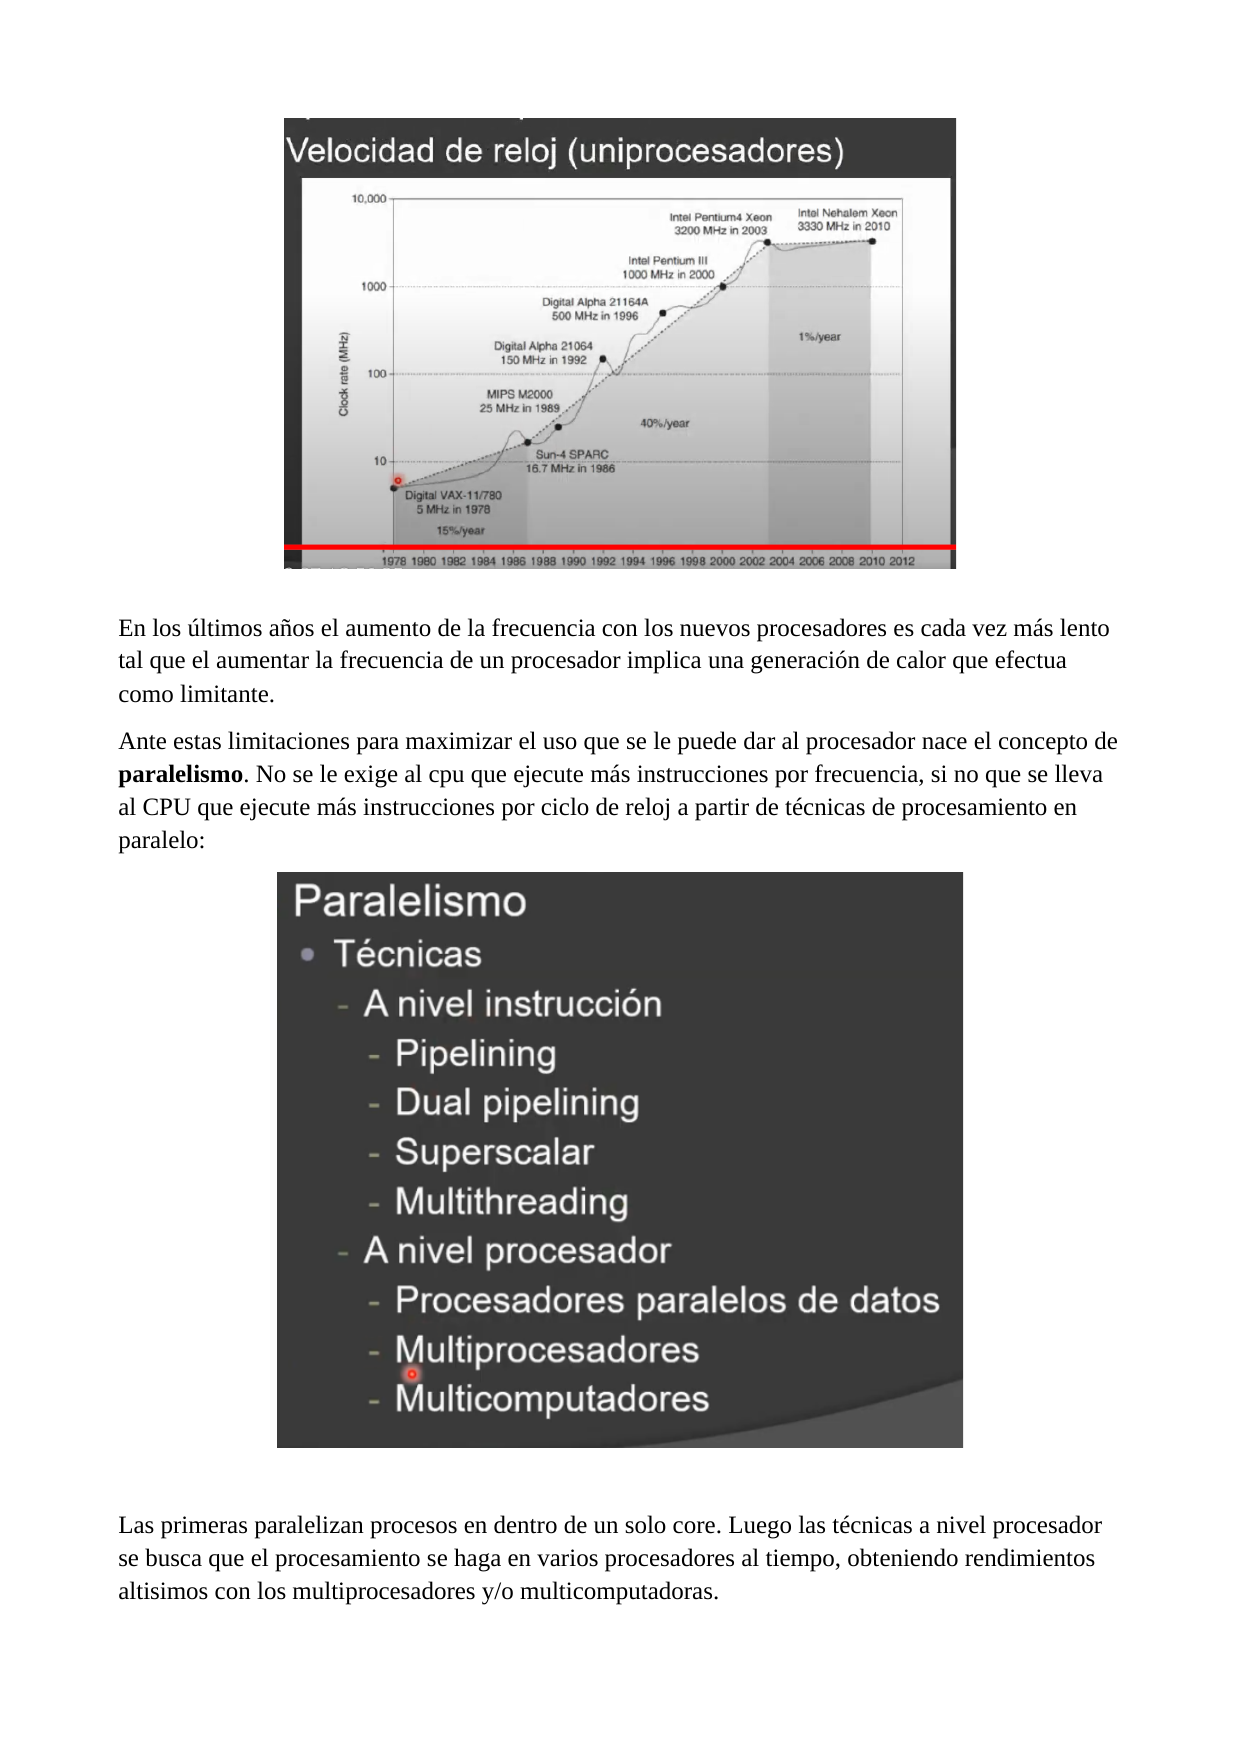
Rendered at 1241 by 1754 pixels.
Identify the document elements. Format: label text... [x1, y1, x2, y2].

text Ante estas limitaciones para maximizar el uso que se le puede dar al procesador nace el concepto de paralelismo. No se le exige al cpu que ejecute más instrucciones por frecuencia, si no que se lleva al CPU que ejecute más instrucciones por ciclo de reloj a partir de técnicas de procesamiento en paralelo: [118, 726, 1122, 854]
text Las primeras paralelizan procesos en dentro de un solo core. Luego las técnicas a nivel procesador se busca que el procesamiento se haga en varios procesadores al tiempo, obteniendo rendimientos altisimos con los multiprocesadores y/o multicomputadoras. [118, 1510, 1122, 1605]
picture [284, 118, 957, 569]
text En los últimos años el aumento de la frecuencia con los nuevos procesadores es cada vez más lento tal que el aumentar la frecuencia de un procesador implica una generación de calor que efectua como limitante. [118, 613, 1122, 707]
picture [277, 872, 964, 1448]
